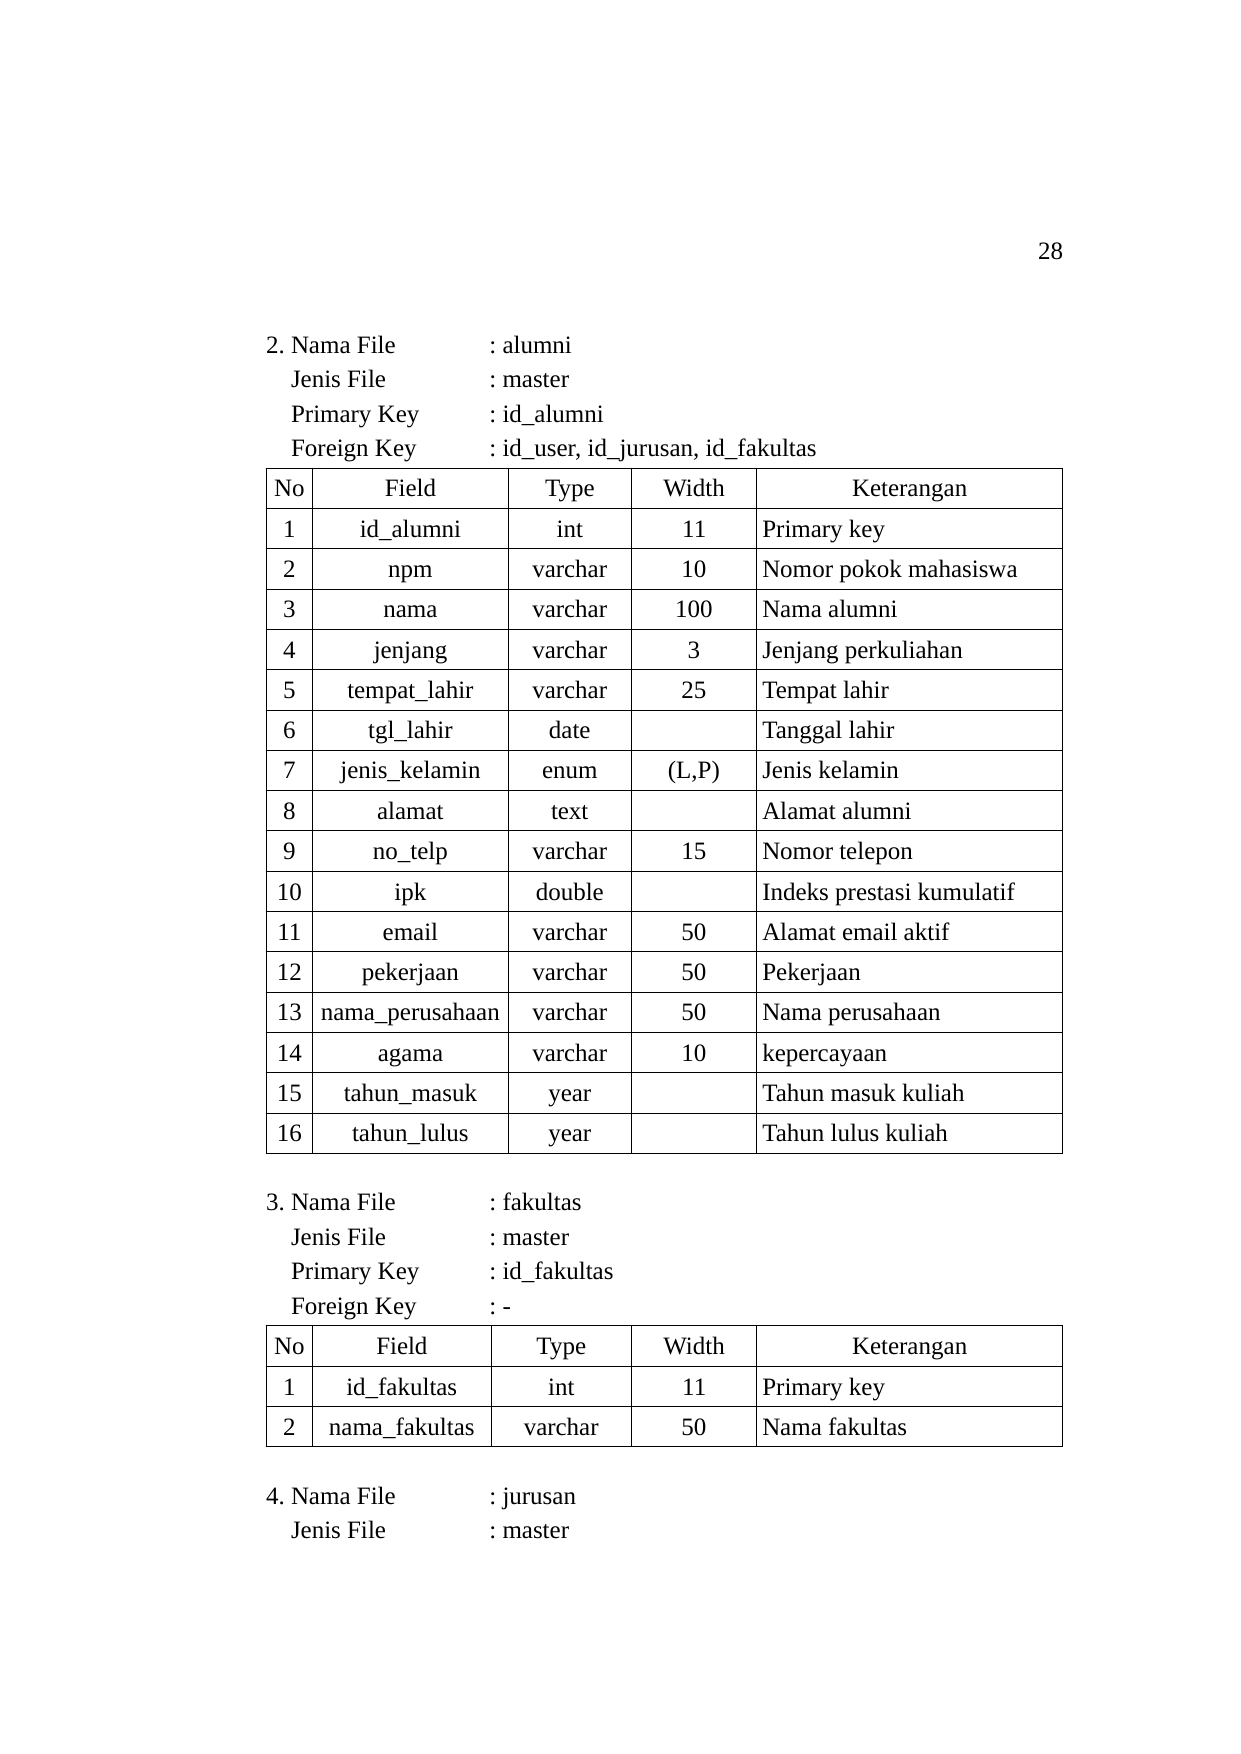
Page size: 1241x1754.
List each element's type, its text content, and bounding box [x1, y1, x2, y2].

table_cell nama_fakultas [313, 1407, 491, 1446]
table_cell 10 [632, 1033, 756, 1072]
table_cell Nama fakultas [757, 1407, 1062, 1446]
table_cell jenis_kelamin [313, 751, 508, 790]
table_cell Alamat email aktif [757, 912, 1062, 951]
table_cell [632, 791, 756, 830]
table_header Type [509, 469, 631, 508]
table_cell jenjang [313, 630, 508, 669]
table_cell Nomor telepon [757, 831, 1062, 871]
table_cell [632, 1114, 756, 1153]
table_cell 50 [632, 1407, 756, 1446]
table_cell 10 [632, 549, 756, 588]
table_cell Tahun lulus kuliah [757, 1114, 1062, 1153]
table_cell Pekerjaan [757, 952, 1062, 992]
table_cell 15 [632, 831, 756, 871]
text Foreign Key : - [266, 1291, 1063, 1320]
table_cell 14 [267, 1033, 312, 1072]
text Primary Key : id_alumni [266, 399, 1063, 427]
table_cell 50 [632, 952, 756, 992]
table_cell varchar [509, 670, 631, 709]
table_cell varchar [509, 630, 631, 669]
table_cell 11 [632, 509, 756, 548]
table_cell [632, 1073, 756, 1113]
table_header Type [492, 1326, 631, 1366]
table_cell 25 [632, 670, 756, 709]
table_cell nama_perusahaan [313, 993, 508, 1032]
table_cell Tahun masuk kuliah [757, 1073, 1062, 1113]
table_cell alamat [313, 791, 508, 830]
text Jenis File : master [266, 1222, 1063, 1251]
text Primary Key : id_fakultas [266, 1256, 1063, 1285]
table_cell email [313, 912, 508, 951]
table_cell year [509, 1114, 631, 1153]
table_cell 3 [632, 630, 756, 669]
table_cell tempat_lahir [313, 670, 508, 709]
table_cell 13 [267, 993, 312, 1032]
table_cell id_fakultas [313, 1367, 491, 1406]
table_header Width [632, 1326, 756, 1366]
text 4. Nama File : jurusan [266, 1481, 1063, 1510]
table_cell Nama perusahaan [757, 993, 1062, 1032]
table_cell 8 [267, 791, 312, 830]
table_cell 15 [267, 1073, 312, 1113]
table_cell varchar [509, 912, 631, 951]
table_cell (L,P) [632, 751, 756, 790]
table_cell text [509, 791, 631, 830]
table_cell 3 [267, 590, 312, 629]
table_cell double [509, 872, 631, 911]
table_cell 10 [267, 872, 312, 911]
table_cell Tempat lahir [757, 670, 1062, 709]
table_cell pekerjaan [313, 952, 508, 992]
table_cell 2 [267, 549, 312, 588]
table_cell Alamat alumni [757, 791, 1062, 830]
table_cell 11 [632, 1367, 756, 1406]
table_cell 50 [632, 993, 756, 1032]
table_cell Primary key [757, 1367, 1062, 1406]
table_cell kepercayaan [757, 1033, 1062, 1072]
table_cell enum [509, 751, 631, 790]
table_cell 2 [267, 1407, 312, 1446]
table_cell 7 [267, 751, 312, 790]
text 3. Nama File : fakultas [266, 1187, 1063, 1216]
table_cell varchar [509, 590, 631, 629]
table_cell varchar [509, 831, 631, 871]
table_cell ipk [313, 872, 508, 911]
table_cell varchar [509, 549, 631, 588]
table_cell 50 [632, 912, 756, 951]
table_cell tahun_masuk [313, 1073, 508, 1113]
table_cell 4 [267, 630, 312, 669]
table_cell Primary key [757, 509, 1062, 548]
table_cell 11 [267, 912, 312, 951]
table_cell varchar [509, 1033, 631, 1072]
table_cell no_telp [313, 831, 508, 871]
table_cell int [492, 1367, 631, 1406]
table_header Keterangan [757, 1326, 1062, 1366]
table_header Field [313, 469, 508, 508]
table_cell year [509, 1073, 631, 1113]
table_header No [267, 469, 312, 508]
table_cell Indeks prestasi kumulatif [757, 872, 1062, 911]
table_cell npm [313, 549, 508, 588]
table_header No [267, 1326, 312, 1366]
table_cell nama [313, 590, 508, 629]
table_cell 6 [267, 711, 312, 750]
table_cell Nama alumni [757, 590, 1062, 629]
table_cell varchar [492, 1407, 631, 1446]
table_cell 9 [267, 831, 312, 871]
table_cell tahun_lulus [313, 1114, 508, 1153]
table_cell 1 [267, 509, 312, 548]
table_header Width [632, 469, 756, 508]
table_cell 1 [267, 1367, 312, 1406]
table_cell tgl_lahir [313, 711, 508, 750]
table_cell int [509, 509, 631, 548]
text Foreign Key : id_user, id_jurusan, id_fakultas [266, 433, 1063, 462]
table_header Field [313, 1326, 491, 1366]
table_cell [632, 711, 756, 750]
table_cell varchar [509, 993, 631, 1032]
table_header Keterangan [757, 469, 1062, 508]
table_cell date [509, 711, 631, 750]
text 2. Nama File : alumni [266, 330, 1063, 358]
table_cell 16 [267, 1114, 312, 1153]
table_cell [632, 872, 756, 911]
table_cell Tanggal lahir [757, 711, 1062, 750]
table_cell Nomor pokok mahasiswa [757, 549, 1062, 588]
table_cell varchar [509, 952, 631, 992]
table_cell 100 [632, 590, 756, 629]
text Jenis File : master [266, 1515, 1063, 1544]
table_cell Jenjang perkuliahan [757, 630, 1062, 669]
table_cell 12 [267, 952, 312, 992]
table_cell id_alumni [313, 509, 508, 548]
table_cell agama [313, 1033, 508, 1072]
text Jenis File : master [266, 364, 1063, 393]
table_cell 5 [267, 670, 312, 709]
table_cell Jenis kelamin [757, 751, 1062, 790]
